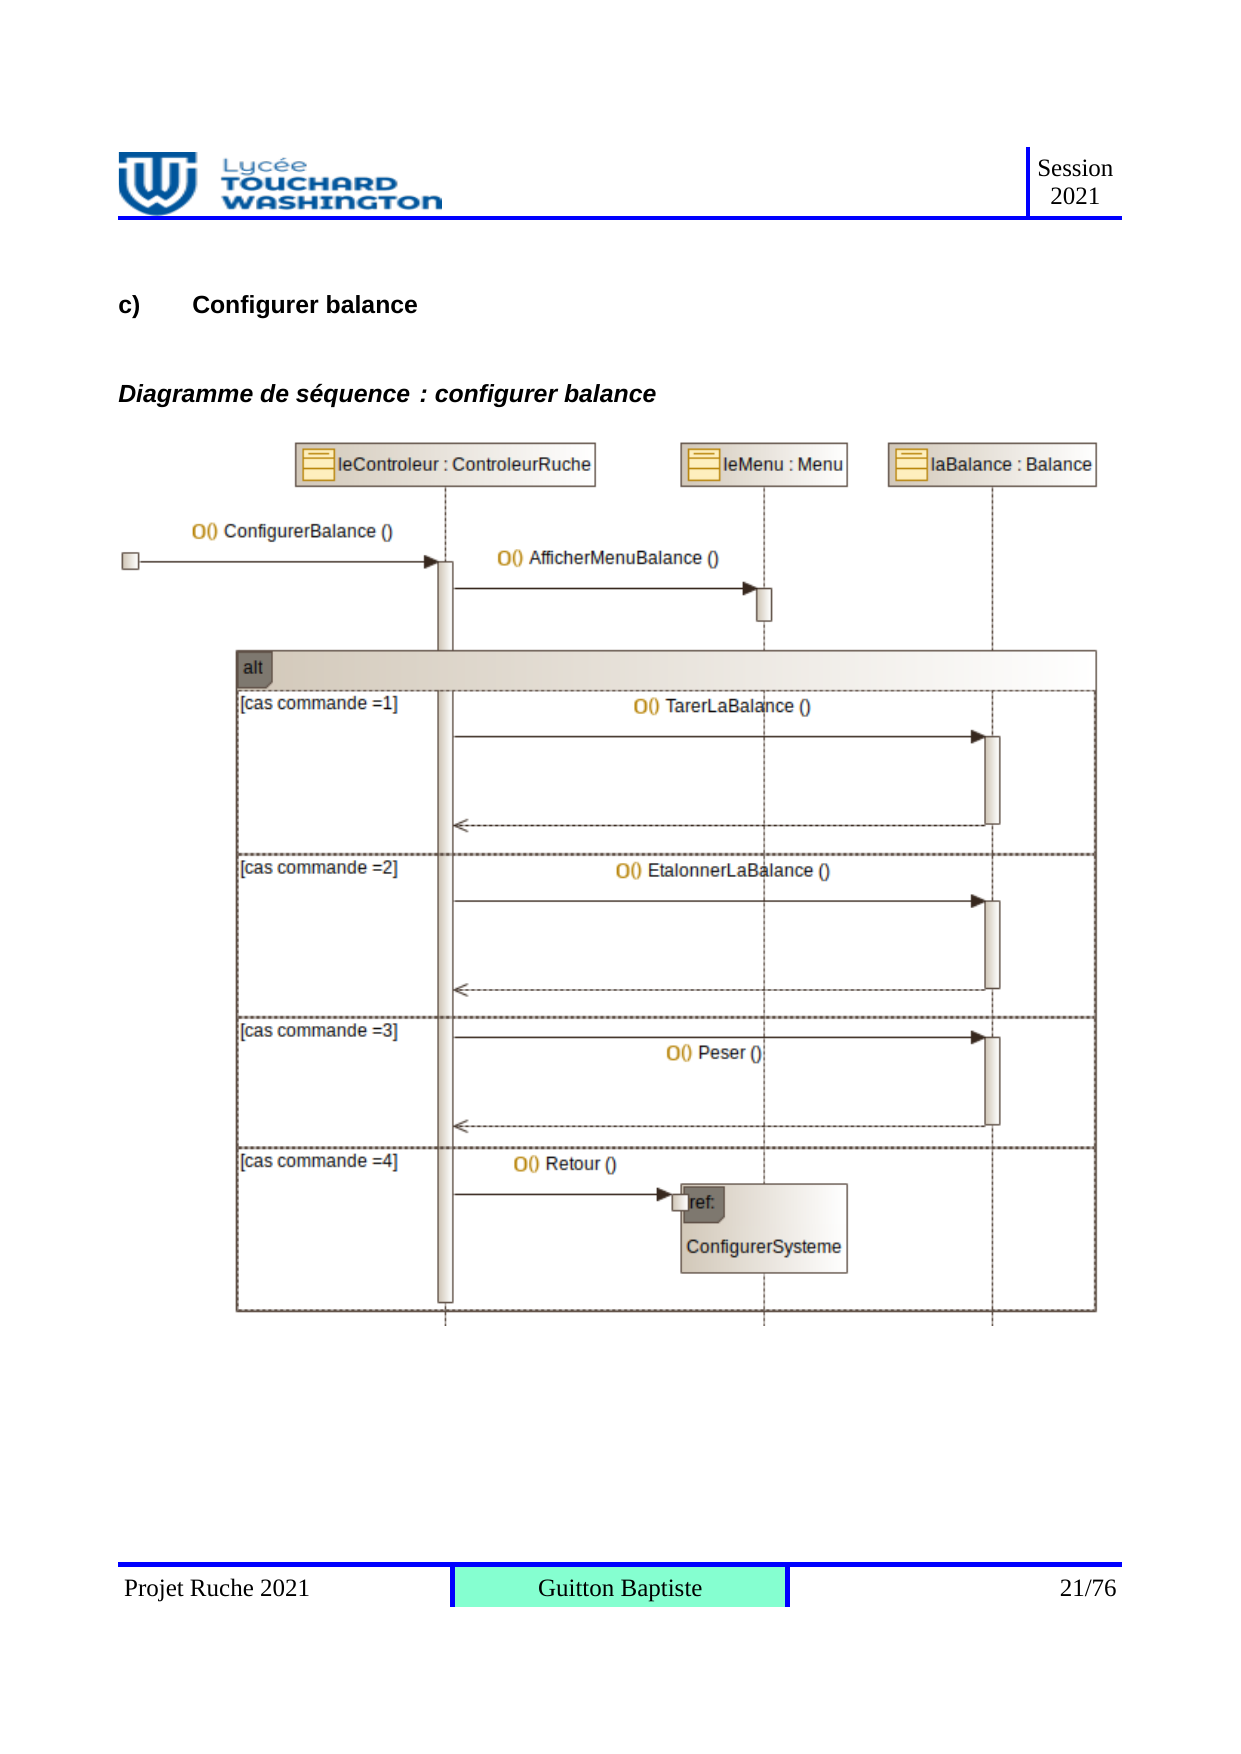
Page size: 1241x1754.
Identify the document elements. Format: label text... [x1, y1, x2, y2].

subtitle Configurer balance [118, 290, 1122, 319]
picture [107, 428, 1112, 1326]
subtitle Diagramme de séquence : configurer balance [118, 379, 1122, 407]
picture [118, 152, 442, 216]
